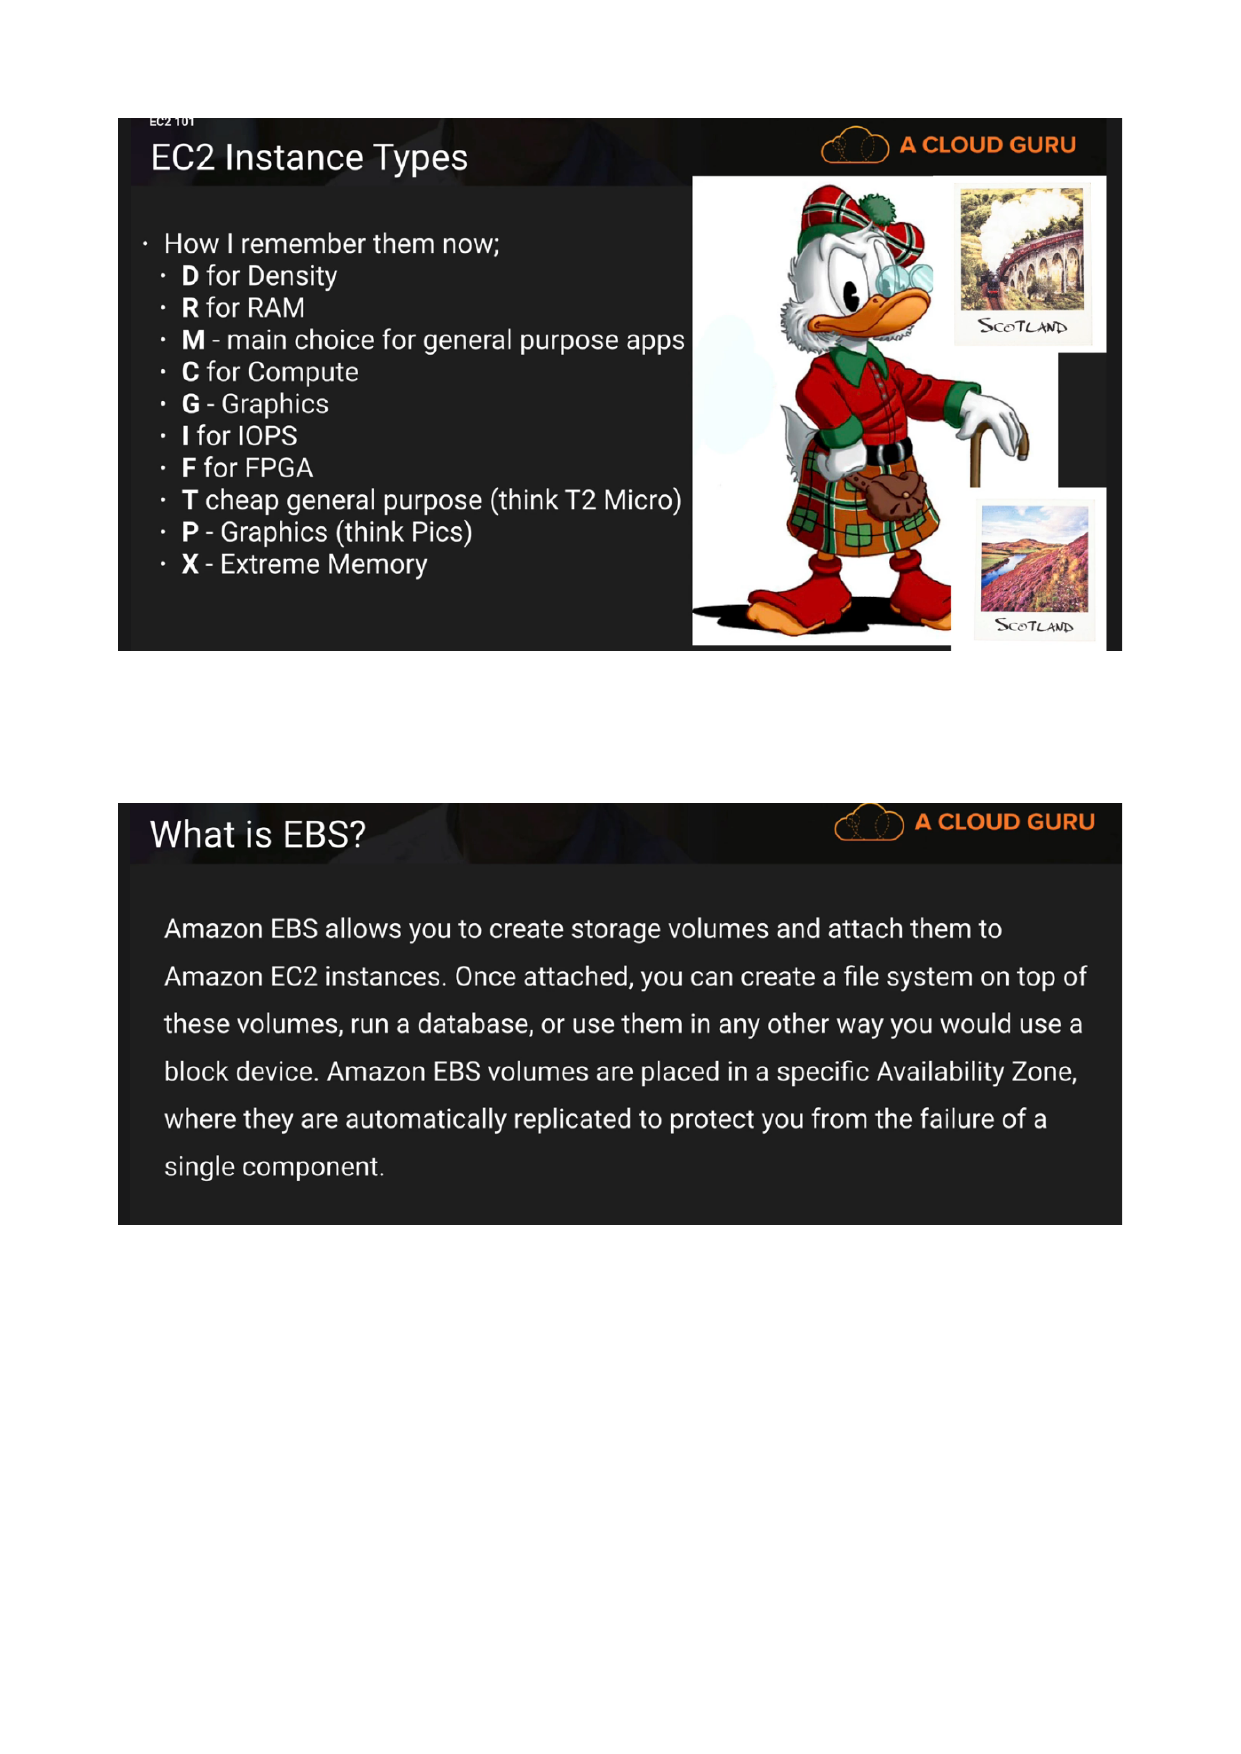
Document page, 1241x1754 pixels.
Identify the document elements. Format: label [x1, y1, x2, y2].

picture [118, 803, 1123, 1225]
picture [118, 118, 1123, 651]
